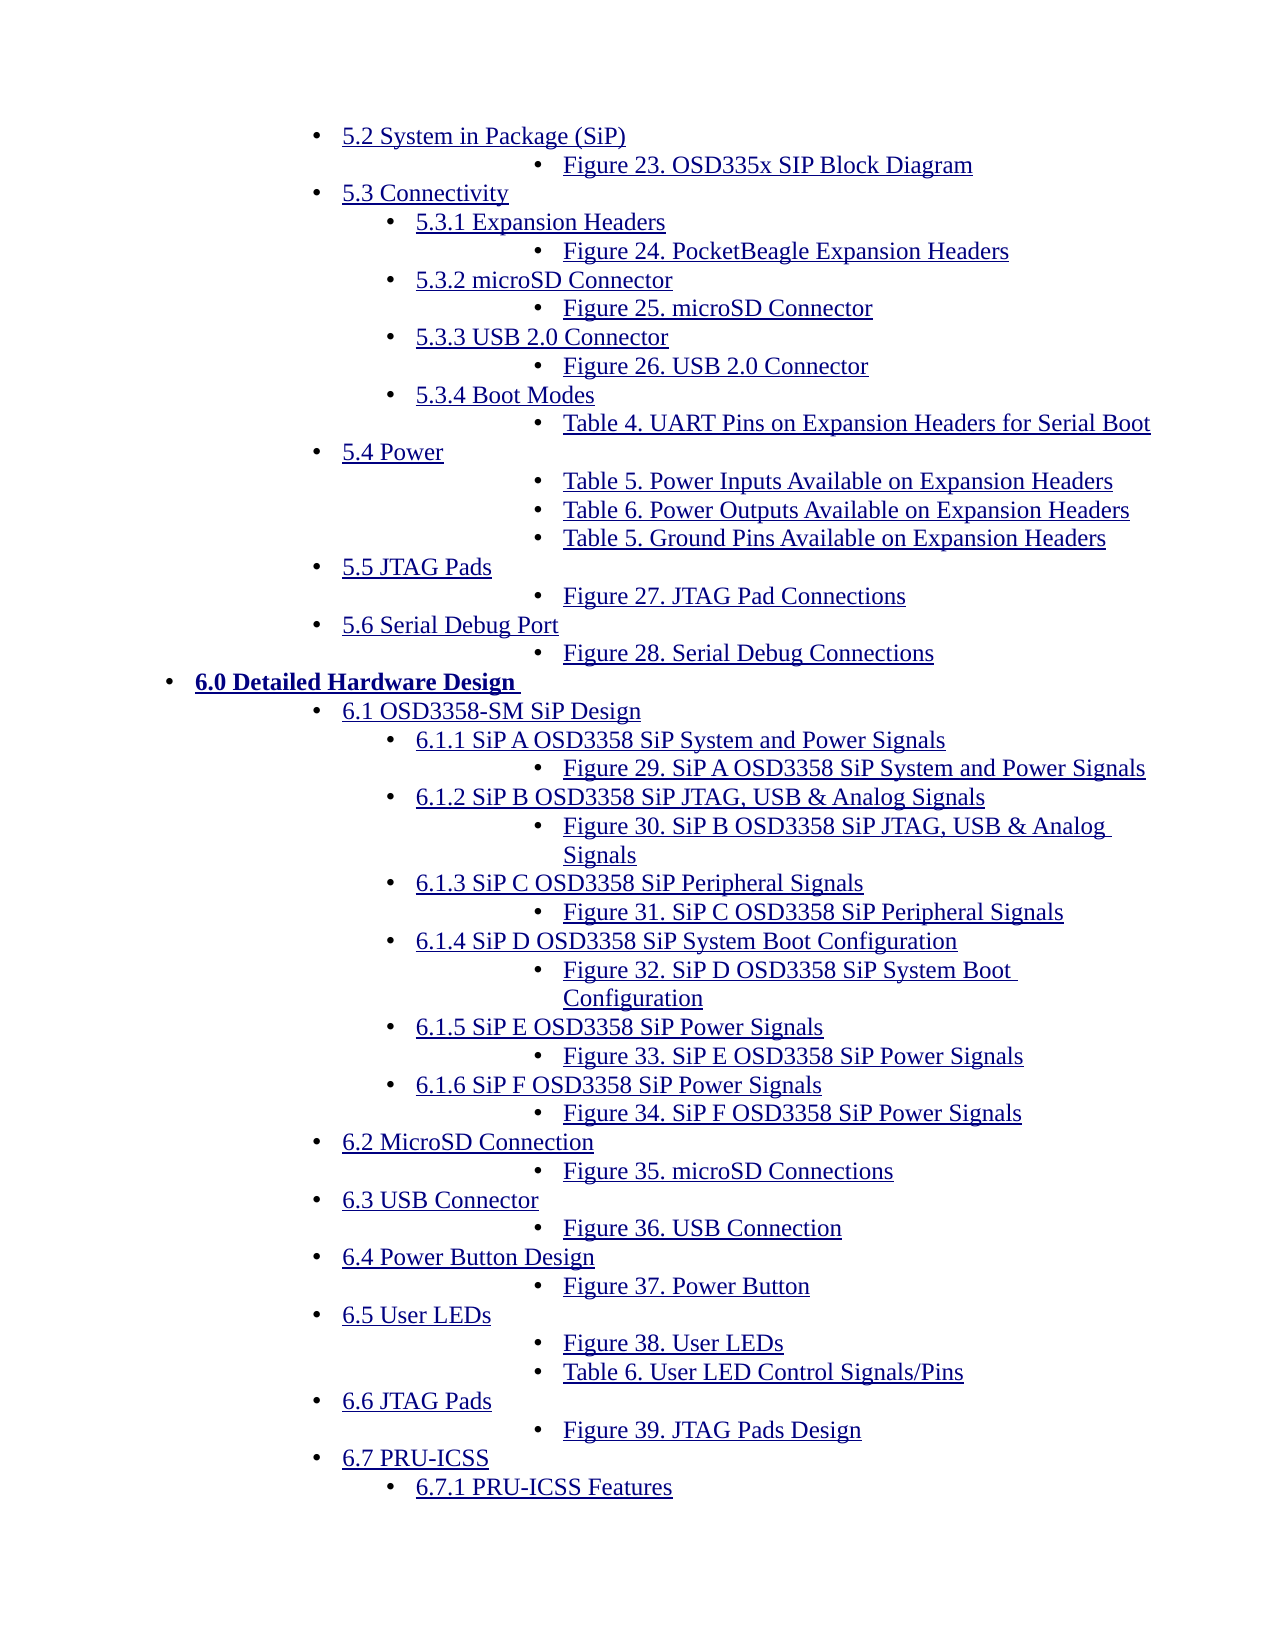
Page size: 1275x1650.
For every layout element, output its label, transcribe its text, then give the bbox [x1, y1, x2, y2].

table_header Table of Contents 1.0 Introduction Figure 1. PocketBeagle Home Page 2.0 Change History 2.1 Document Change History Table 1. Change History 2.2 Board Changes Table 2. Board History 2.2.1 PocketBone 2.2.2 Rev A1 2.2.3 Rev A2 3.0 Connecting Up PocketBeagle 3.1 What’s In the Package Figure 2. PocketBeagle Package Figure 3. PocketBeagle Package Insert 3.2 Connecting the board 3.3 Tethered to a PC using Debian Images Figure 4. Tethered Configuration 3.3.1 Getting Started Figure 5. Getting Started Page Figure 6. Download Latest Software Image Figure 7. Download Etcher SD Card Utility Figure 8. Select the PocketBeagle Image Figure 9. Burn the Image to the SD Card Figure 10. Insert the microSD Card into PocketBeagle Figure 11. Insert the micro USB Connector into PocketBeagle Figure 12. Insert the USB connector into PC Figure 13. Board Power LED Figure 14. User LEDs 3.3.2 Accessing the Board and Getting Started with Coding Figure 15. Interactive Quick Start Guide Launch Figure 16. Enable a Network Connection Figure 17. Launch Cloud9 IDE 3.3.3 Powering Down Figure 20. Power Button 3.4 Other ways to Connect up to your PocketBeagle 4.0 PocketBeagle Overview 4.1 PocketBeagle Features and Specification Table 3. PocketBeagle Features 4.1.1 OSD3358-512M-BSM System in Package 4.2 Board Component Locations Figure 21. Key Board Component Locations 5.0 PocketBeagle High Level Specification 5.1 Block Diagram Figure 22. PocketBeagle Key Components 5.2 System in Package (SiP) Figure 23. OSD335x SIP Block Diagram 5.3 Connectivity 5.3.1 Expansion Headers Figure 24. PocketBeagle Expansion Headers 5.3.2 microSD Connector Figure 25. microSD Connector 5.3.3 USB 2.0 Connector Figure 26. USB 2.0 Connector 5.3.4 Boot Modes Table 4. UART Pins on Expansion Headers for Serial Boot 5.4 Power Table 5. Power Inputs Available on Expansion Headers Table 6. Power Outputs Available on Expansion Headers Table 5. Ground Pins Available on Expansion Headers 5.5 JTAG Pads Figure 27. JTAG Pad Connections 5.6 Serial Debug Port Figure 28. Serial Debug Connections 6.0 Detailed Hardware Design 6.1 OSD3358-SM SiP Design 6.1.1 SiP A OSD3358 SiP System and Power Signals Figure 29. SiP A OSD3358 SiP System and Power Signals 6.1.2 SiP B OSD3358 SiP JTAG, USB & Analog Signals Figure 30. SiP B OSD3358 SiP JTAG, USB & Analog Signals 6.1.3 SiP C OSD3358 SiP Peripheral Signals Figure 31. SiP C OSD3358 SiP Peripheral Signals 6.1.4 SiP D OSD3358 SiP System Boot Configuration Figure 32. SiP D OSD3358 SiP System Boot Configuration 6.1.5 SiP E OSD3358 SiP Power Signals Figure 33. SiP E OSD3358 SiP Power Signals 6.1.6 SiP F OSD3358 SiP Power Signals Figure 34. SiP F OSD3358 SiP Power Signals 6.2 MicroSD Connection Figure 35. microSD Connections 6.3 USB Connector Figure 36. USB Connection 6.4 Power Button Design Figure 37. Power Button 6.5 User LEDs Figure 38. User LEDs Table 6. User LED Control Signals/Pins 6.6 JTAG Pads Figure 39. JTAG Pads Design 6.7 PRU-ICSS 6.7.1 PRU-ICSS Features 6.7.2 PRU-ICSS Block Diagram Figure 40. PRU-ICSS Block Diagram 6.7.3 PRU-ICSS Pin Access Table 6. PRU0 and PRU1 Access 7.0 Connectors 7.1 Expansion Header Connectors Figure 41. Expansion Headers for PocketBeagle Figure 42. Expansion Header Popular Functions - Color Coded 7.1.1 P1 Header Figure 43 P1 Header Table 7. P1 Header Pinout 7.1.2 P2 Header Figure 44. P2 Header Table 8. P2 Header Pinout 7.2 mikroBUS socket connections Figure 45. mikroBUS Figure 46. PocketBeagle Both Headers 7.3 Setting up an additional USB Connection 8.0 PocketCape Support 9.0 PocketBeagle Mechanical 9.1 Dimensions and Weight 10.0 Additional Pictures Figure 47. PocketBeagle Front BW Figure 48. PocketBeagle Back BW 11.0 Support Information 11.1 Hardware Design 11.2 Software Updates 11.5 Export Information 11.4 RMA Support 11.5 Getting Help [118, 118, 1157, 1504]
